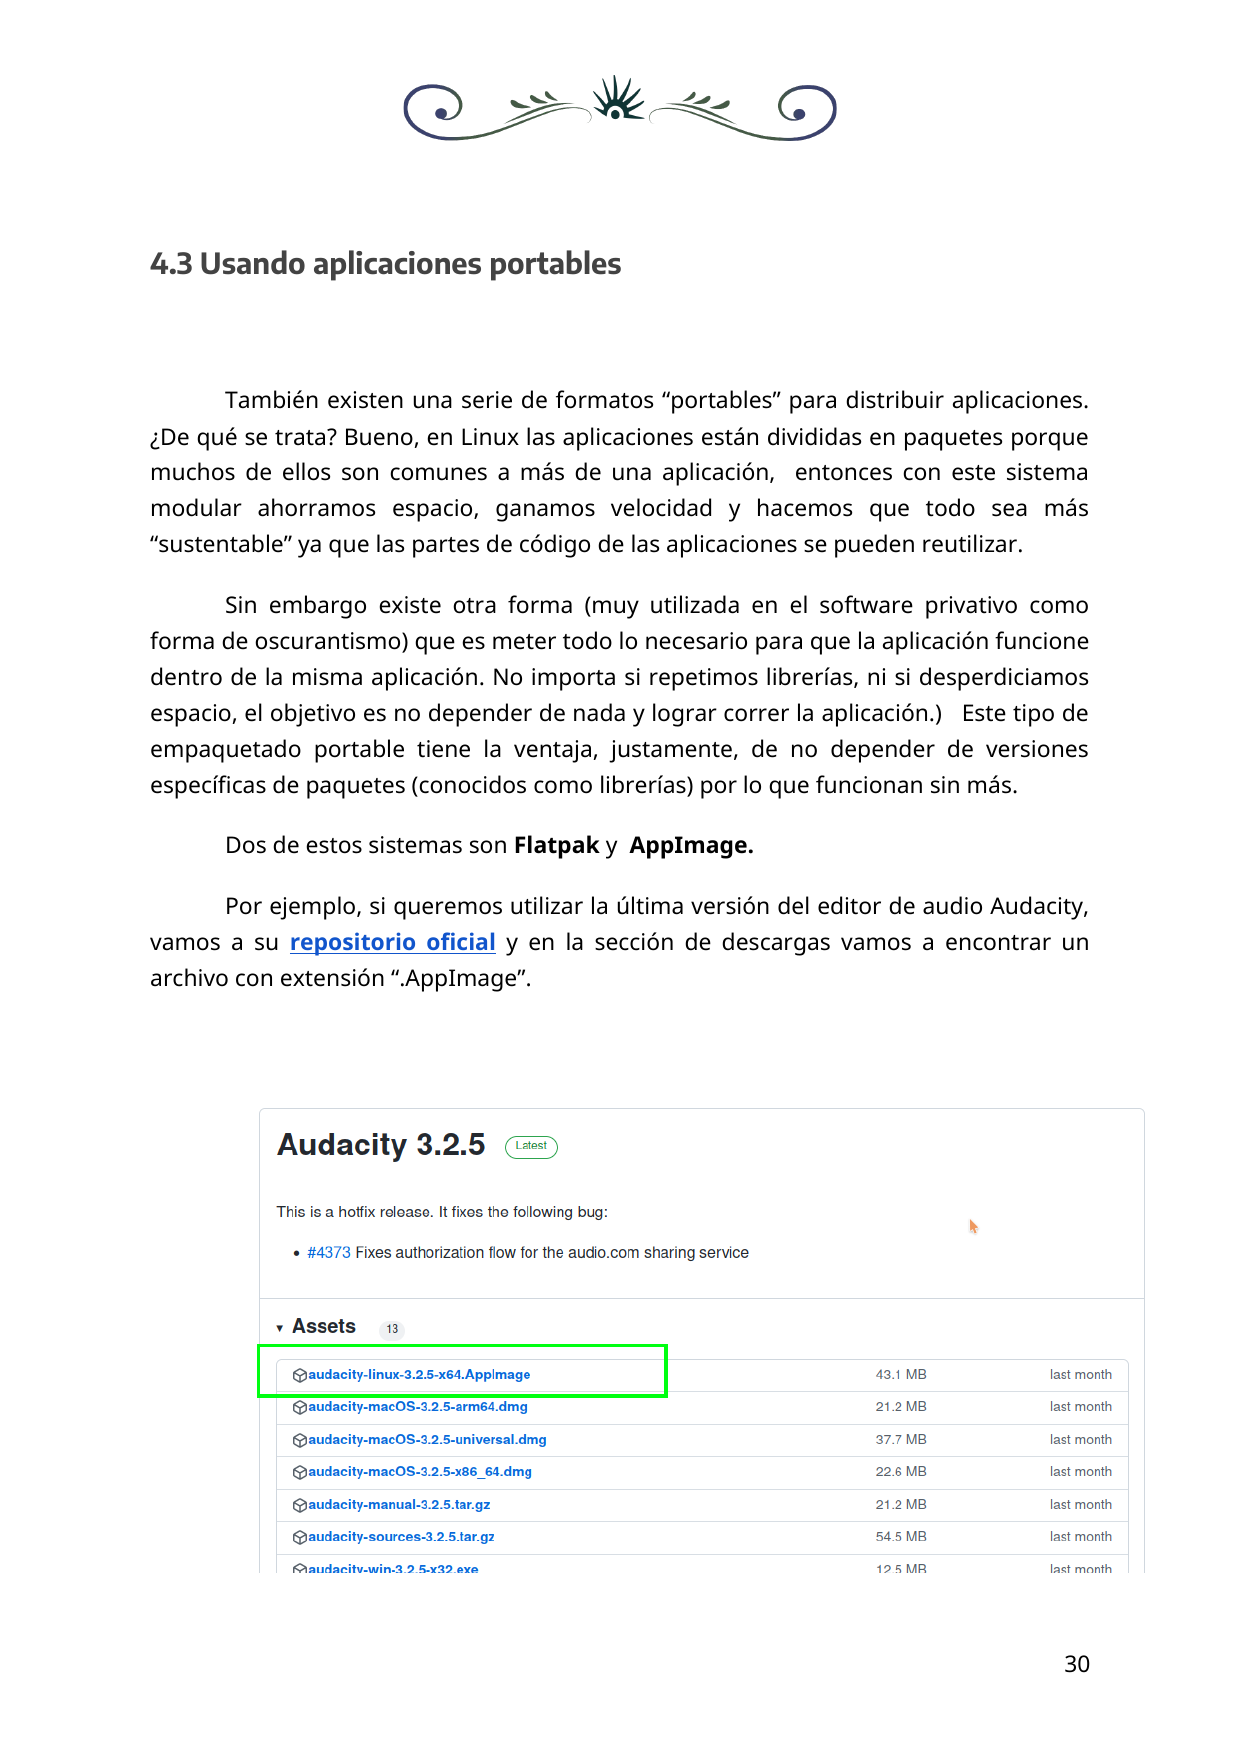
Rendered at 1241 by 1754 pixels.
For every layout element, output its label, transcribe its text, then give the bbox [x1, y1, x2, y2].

picture [403, 75, 837, 141]
subtitle 4.3 Usando aplicaciones portables [150, 244, 1090, 281]
text También existen una serie de formatos “portables” para distribuir aplicaciones. ¿De qué se trata? Bueno, en Linux las aplicaciones están divididas en paquetes porque muchos de ellos son comunes a más de una aplicación, entonces con este sistema modular ahorramos espacio, ganamos velocidad y hacemos que todo sea más “sustentable” ya que las partes de código de las aplicaciones se pueden reutilizar. [150, 384, 1090, 559]
text Dos de estos sistemas son Flatpak y AppImage. [150, 829, 1090, 861]
picture [225, 1083, 1166, 1573]
text Por ejemplo, si queremos utilizar la última versión del editor de audio Audacity, vamos a su repositorio oficial y en la sección de descargas vamos a encontrar un archivo con extensión “.AppImage”. [150, 890, 1090, 993]
text Sin embargo existe otra forma (muy utilizada en el software privativo como forma de oscurantismo) que es meter todo lo necesario para que la aplicación funcione dentro de la misma aplicación. No importa si repetimos librerías, ni si desperdiciamos espacio, el objetivo es no depender de nada y lograr correr la aplicación.) Este tipo de empaquetado portable tiene la ventaja, justamente, de no depender de versiones específicas de paquetes (conocidos como librerías) por lo que funcionan sin más. [150, 589, 1090, 800]
